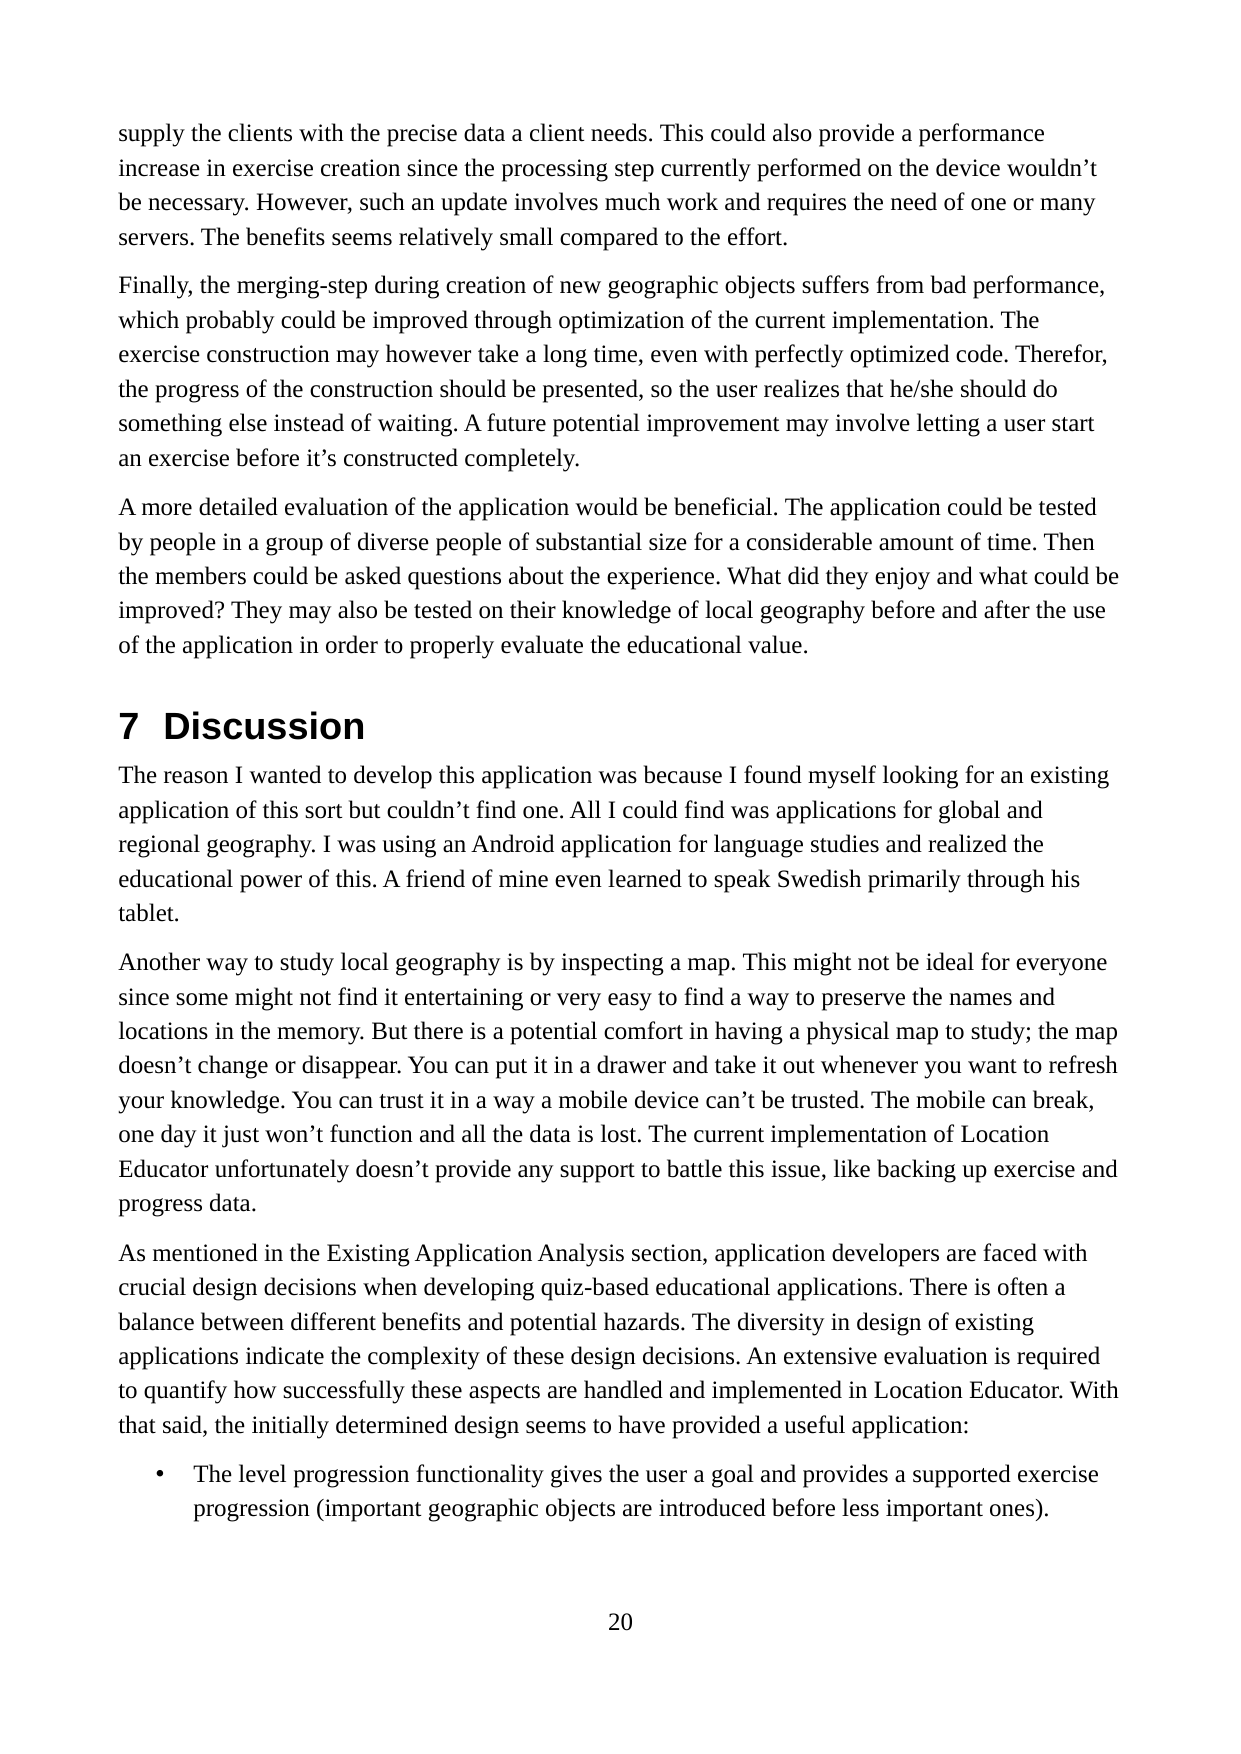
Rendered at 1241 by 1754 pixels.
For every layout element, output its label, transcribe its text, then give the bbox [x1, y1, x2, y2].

subtitle Discussion [118, 704, 1122, 748]
text Finally, the merging-step during creation of new geographic objects suffers from bad performance, which probably could be improved through optimization of the current implementation. The exercise construction may however take a long time, even with perfectly optimized code. Therefor, the progress of the construction should be presented, so the user realizes that he/she should do something else instead of waiting. A future potential improvement may involve letting a user start an exercise before it’s constructed completely. [118, 271, 1122, 472]
text A more detailed evaluation of the application would be beneficial. The application could be tested by people in a group of diverse people of substantial size for a considerable amount of time. Then the members could be asked questions about the experience. What did they enjoy and what could be improved? They may also be tested on their knowledge of local geography before and after the use of the application in order to properly evaluate the educational value. [118, 492, 1122, 659]
text supply the clients with the precise data a client needs. This could also provide a performance increase in exercise creation since the processing step currently performed on the device wouldn’t be necessary. However, such an update involves much work and requires the need of one or many servers. The benefits seems relatively small compared to the effort. [118, 118, 1122, 250]
text As mentioned in the Existing Application Analysis section, application developers are faced with crucial design decisions when developing quiz-based educational applications. There is often a balance between different benefits and potential hazards. The diversity in design of existing applications indicate the complexity of these design decisions. An extensive evaluation is required to quantify how successfully these aspects are handled and implemented in Location Educator. With that said, the initially determined design seems to have provided a useful application: [118, 1238, 1122, 1439]
list The level progression functionality gives the user a goal and provides a supported exercise progression (important geographic objects are introduced before less important ones). [156, 1459, 1122, 1522]
text Another way to study local geography is by inspecting a map. This might not be ideal for everyone since some might not find it entertaining or very easy to find a way to preserve the names and locations in the memory. But there is a potential comfort in having a physical map to study; the map doesn’t change or disappear. You can put it in a drawer and take it out whenever you want to refresh your knowledge. You can trust it in a way a mobile device can’t be trusted. The mobile can break, one day it just won’t function and all the data is lost. The current implementation of Location Educator unfortunately doesn’t provide any support to battle this issue, like backing up exercise and progress data. [118, 947, 1122, 1217]
text The reason I wanted to develop this application was because I found myself looking for an existing application of this sort but couldn’t find one. All I could find was applications for global and regional geography. I was using an Android application for language studies and realized the educational power of this. A friend of mine even learned to speak Swedish primarily through his tablet. [118, 760, 1122, 927]
